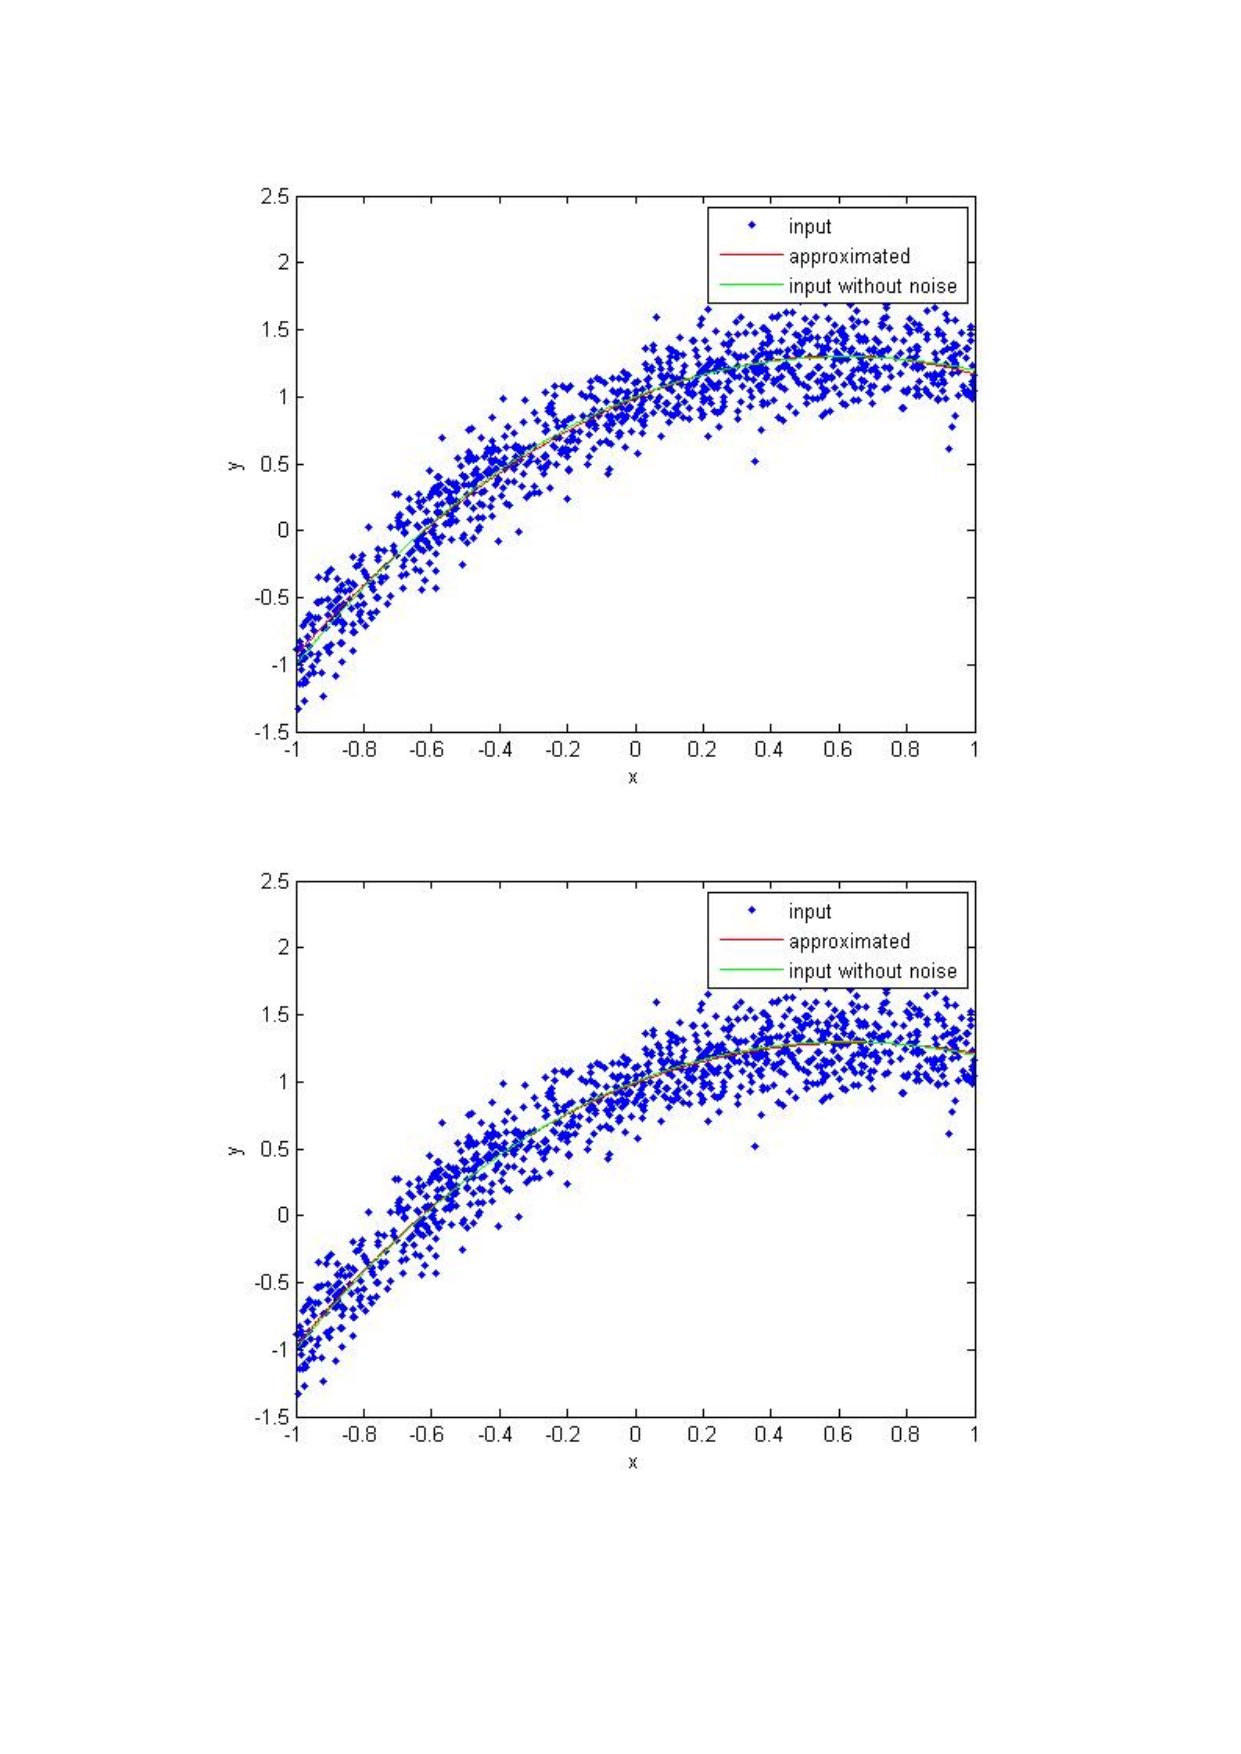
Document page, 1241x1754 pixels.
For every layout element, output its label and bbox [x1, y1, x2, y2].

picture [182, 146, 1058, 804]
picture [182, 831, 1058, 1489]
